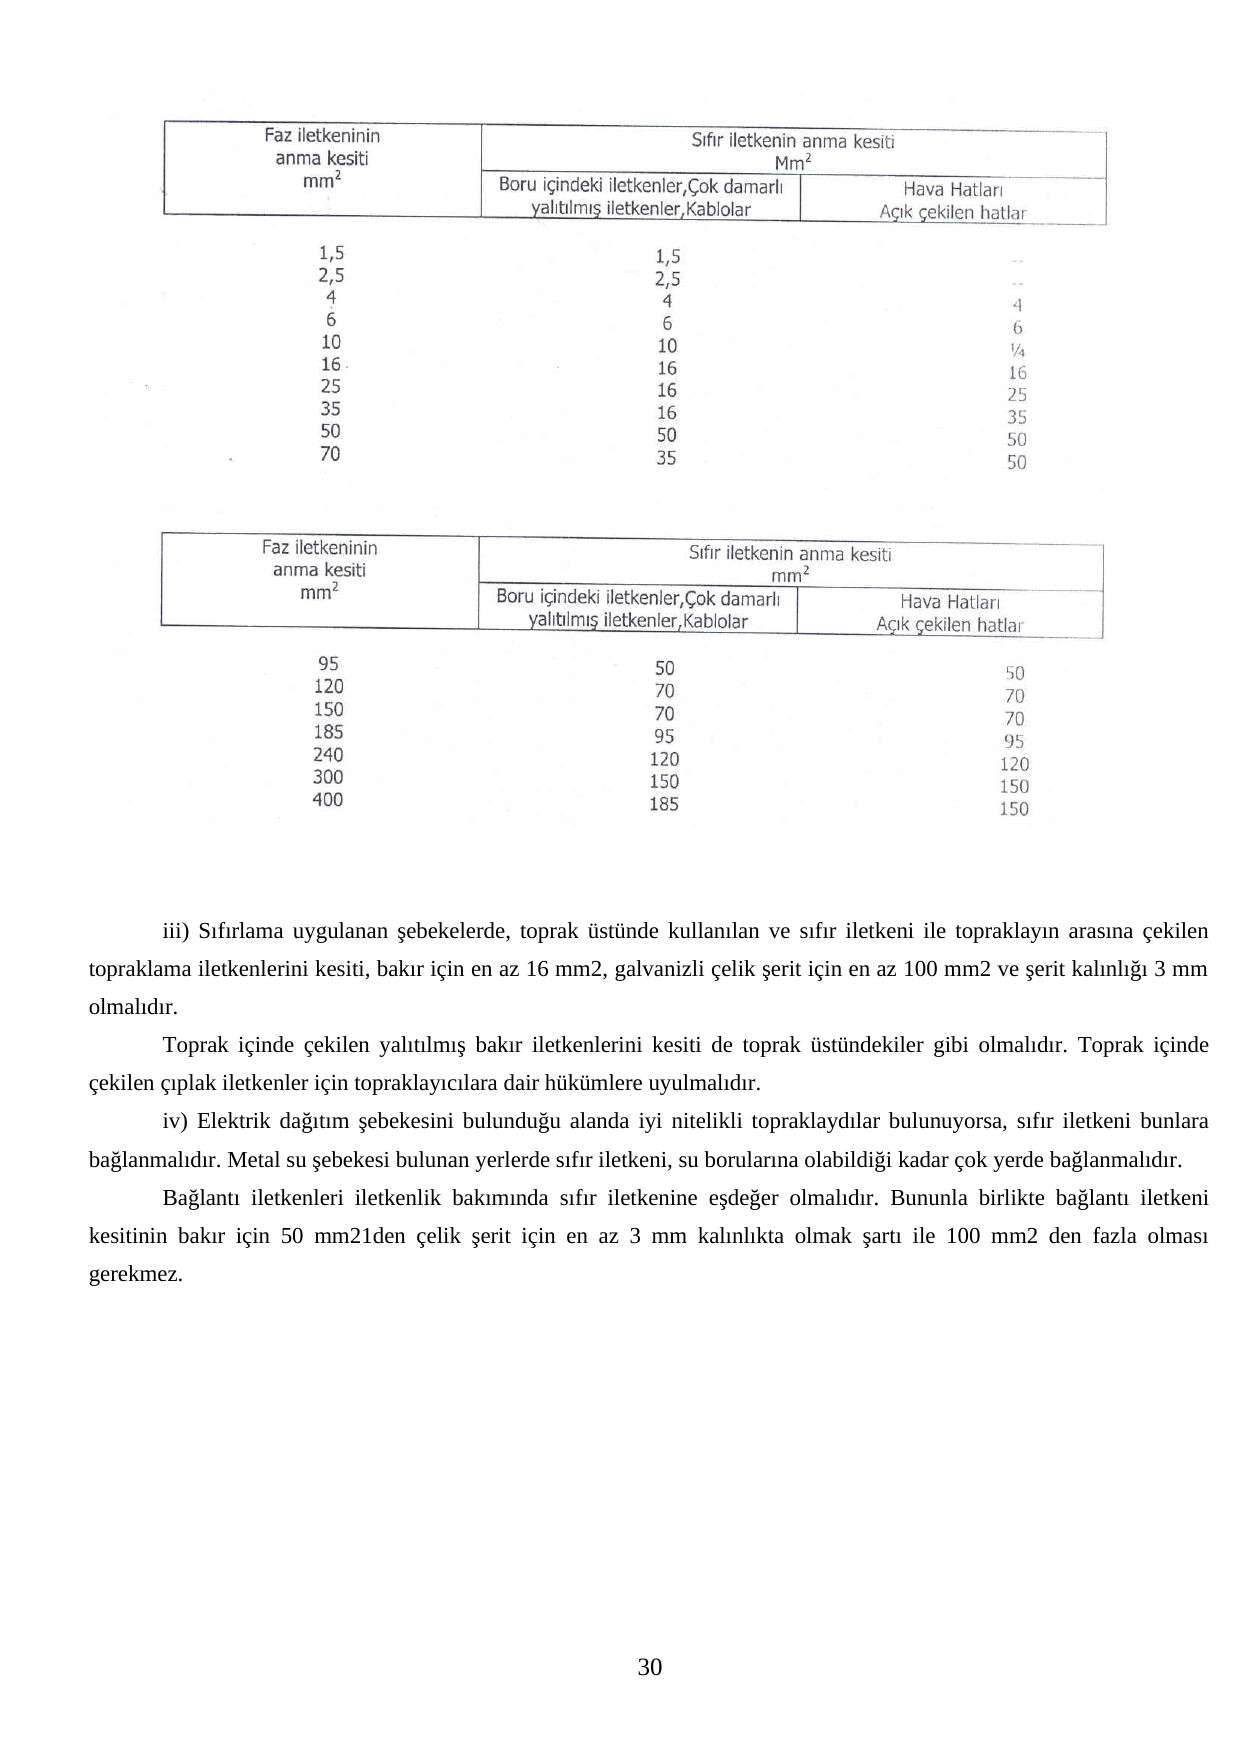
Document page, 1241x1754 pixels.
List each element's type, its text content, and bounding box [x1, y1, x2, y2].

text Toprak içinde çekilen yalıtılmış bakır iletkenlerini kesiti de toprak üstündekiler gibi olmalıdır. Toprak içinde çekilen çıplak iletkenler için topraklayıcılara dair hükümlere uyulmalıdır. [88, 1032, 1211, 1096]
text Bağlantı iletkenleri iletkenlik bakımında sıfır iletkenine eşdeğer olmalıdır. Bununla birlikte bağlantı iletkeni kesitinin bakır için 50 mm21den çelik şerit için en az 3 mm kalınlıkta olmak şartı ile 100 mm2 den fazla olması gerekmez. [88, 1185, 1211, 1286]
picture [102, 91, 1149, 829]
text iii) Sıfırlama uygulanan şebekelerde, toprak üstünde kullanılan ve sıfır iletkeni ile topraklayın arasına çekilen topraklama iletkenlerini kesiti, bakır için en az 16 mm2, galvanizli çelik şerit için en az 100 mm2 ve şerit kalınlığı 3 mm olmalıdır. [88, 918, 1211, 1019]
text iv) Elektrik dağıtım şebekesini bulunduğu alanda iyi nitelikli topraklaydılar bulunuyorsa, sıfır iletkeni bunlara bağlanmalıdır. Metal su şebekesi bulunan yerlerde sıfır iletkeni, su borularına olabildiği kadar çok yerde bağlanmalıdır. [88, 1108, 1211, 1172]
